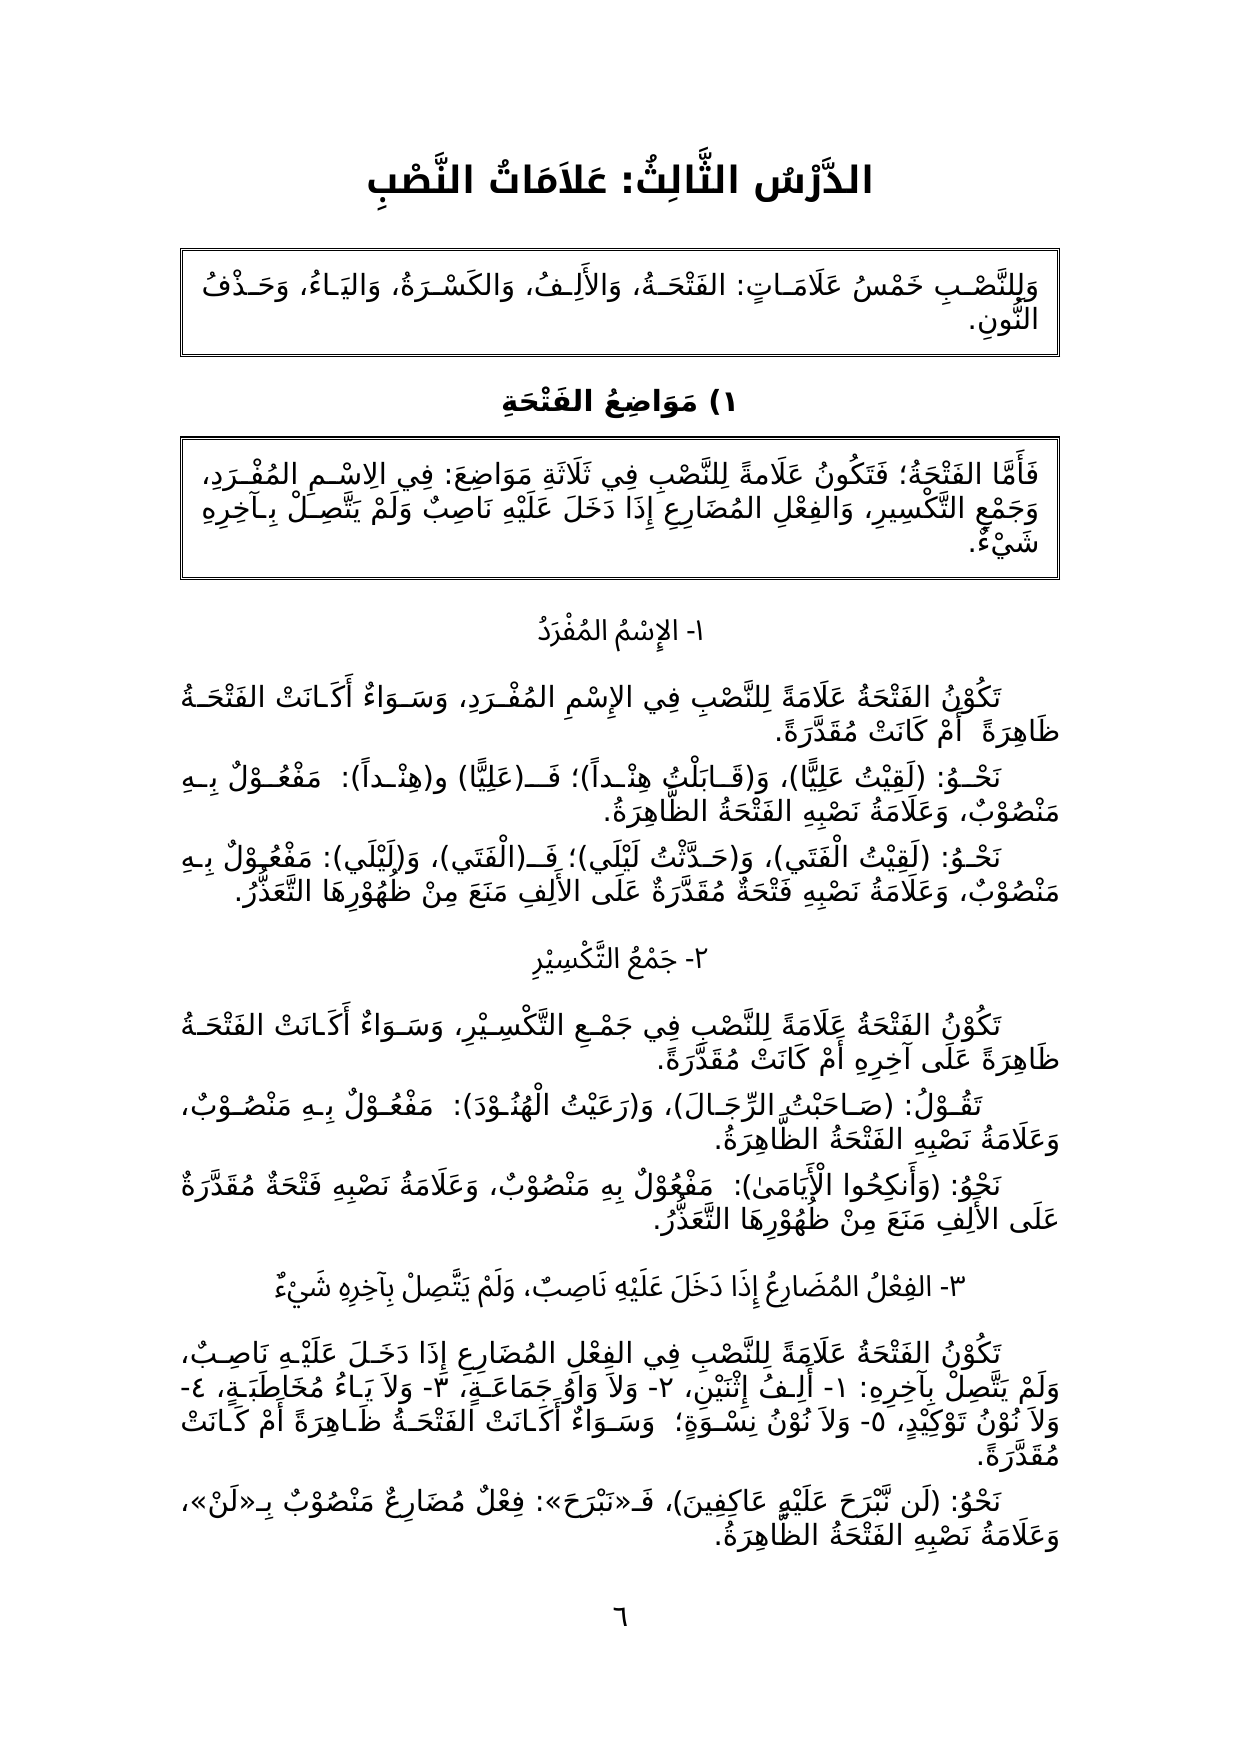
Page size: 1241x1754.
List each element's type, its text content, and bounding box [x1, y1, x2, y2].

text تَكُوْنُ الفَتْحَةُ عَلَامَةً لِلنَّصْبِ فِي الإِسْمِ المُفْرَدِ، وَسَوَاءٌ أَكَانَتْ الفَتْحَةُ ظَاهِرَةً أَمْ كَانَتْ مُقَدَّرَةً. [180, 681, 1060, 748]
text نَحْوُ: ﴿وَأَنكِحُوا الْأَيَامَىٰ﴾: مَفْعُوْلٌ بِهِ مَنْصُوْبٌ، وَعَلَامَةُ نَصْبِهِ فَتْحَةٌ مُقَدَّرَةٌ عَلَى الأَلِفِ مَنَعَ مِنْ ظُهُوْرِهَا التَّعَذُّرُ. [180, 1168, 1060, 1236]
subtitle ٢- جَمْعُ التَّكْسِيْرِ [180, 928, 1060, 990]
text نَحْوُ: ﴿لَن نَّبْرَحَ عَلَيْهِ عَاكِفِينَ﴾، فَـ«نَبْرَحَ»: فِعْلٌ مُضَارِعٌ مَنْصُوْبٌ بِـ«لَنْ»، وَعَلَامَةُ نَصْبِهِ الفَتْحَةُ الظَّاهِرَةُ. [180, 1484, 1060, 1552]
text تَكُوْنُ الفَتْحَةُ عَلَامَةً لِلنَّصْبِ فِي جَمْعِ التَّكْسِيْرِ، وَسَوَاءٌ أَكَانَتْ الفَتْحَةُ ظَاهِرَةً عَلَى آخِرِهِ أَمْ كَانَتْ مُقَدَّرَةً. [180, 1008, 1060, 1076]
text نَحْوُ: (لَقِيْتُ الْفَتَي)، وَ(حَدَّثْتُ لَيْلَي)؛ فَـ(الْفَتَي)، وَ(لَيْلَي): مَفْعُوْلٌ بِهِ مَنْصُوْبٌ، وَعَلَامَةُ نَصْبِهِ فَتْحَةٌ مُقَدَّرَةٌ عَلَى الأَلِفِ مَنَعَ مِنْ ظُهُوْرِهَا التَّعَذُّرُ. [180, 840, 1060, 908]
subtitle ٣- الفِعْلُ المُضَارِعُ إِذَا دَخَلَ عَلَيْهِ نَاصِبٌ، وَلَمْ يَتَّصِلْ بِآخِرِهِ شَيْءٌ [180, 1257, 1060, 1318]
text فَأَمَّا الفَتْحَةُ؛ فَتَكُونُ عَلَامةً لِلنَّصْبِ فِي ثَلَاثَةِ مَوَاضِعَ: فِي الِاسْمِ المُفْرَدِ، وَجَمْعِ التَّكْسِيرِ، وَالفِعْلِ المُضَارِعِ إِذَا دَخَلَ عَلَيْهِ نَاصِبٌ وَلَمْ يَتَّصِلْ بِآخِرِهِ شَيْءٌ. [183, 440, 1057, 577]
text نَحْوُ: (لَقِيْتُ عَلِيًّا)، وَ(قَابَلْتُ هِنْداً)؛ فَـ(عَلِيًّا) و(هِنْداً): مَفْعُوْلٌ بِهِ مَنْصُوْبٌ، وَعَلَامَةُ نَصْبِهِ الفَتْحَةُ الظَّاهِرَةُ. [180, 760, 1060, 828]
subtitle الدَّرْسُ الثَّالِثُ: عَلاَمَاتُ النَّصْبِ [180, 146, 1060, 217]
subtitle ١- الإِسْمُ المُفْرَدُ [180, 601, 1060, 662]
text تَكُوْنُ الفَتْحَةُ عَلَامَةً لِلنَّصْبِ فِي الفِعْلِ المُضَارِعِ إِذَا دَخَلَ عَلَيْهِ نَاصِبٌ، وَلَمْ يَتَّصِلْ بِآخِرِهِ: ١- أَلِفُ إِثْنَيْنِ، ٢- وَلاَ وَاوُ جَمَاعَةٍ، ٣- وَلاَ يَاءُ مُخَاطَبَةٍ، ٤- وَلاَ نُوْنُ تَوْكِيْدٍ، ٥- وَلاَ نُوْنُ نِسْوَةٍ؛ وَسَوَاءٌ أَكَانَتْ الفَتْحَةُ ظَاهِرَةً أَمْ كَانَتْ مُقَدَّرَةً. [180, 1337, 1060, 1472]
text وَلِلنَّصْبِ خَمْسُ عَلَامَاتٍ: الفَتْحَةُ، وَالأَلِفُ، وَالكَسْرَةُ، وَاليَاءُ، وَحَذْفُ النُّونِ. [183, 251, 1057, 354]
text تَقُوْلُ: (صَاحَبْتُ الرِّجَالَ)، وَ(رَعَيْتُ الْهُنُوْدَ): مَفْعُوْلٌ بِهِ مَنْصُوْبٌ، وَعَلَامَةُ نَصْبِهِ الفَتْحَةُ الظَّاهِرَةُ. [180, 1088, 1060, 1156]
subtitle ١) مَوَاضِعُ الفَتْحَةِ [180, 384, 1060, 418]
